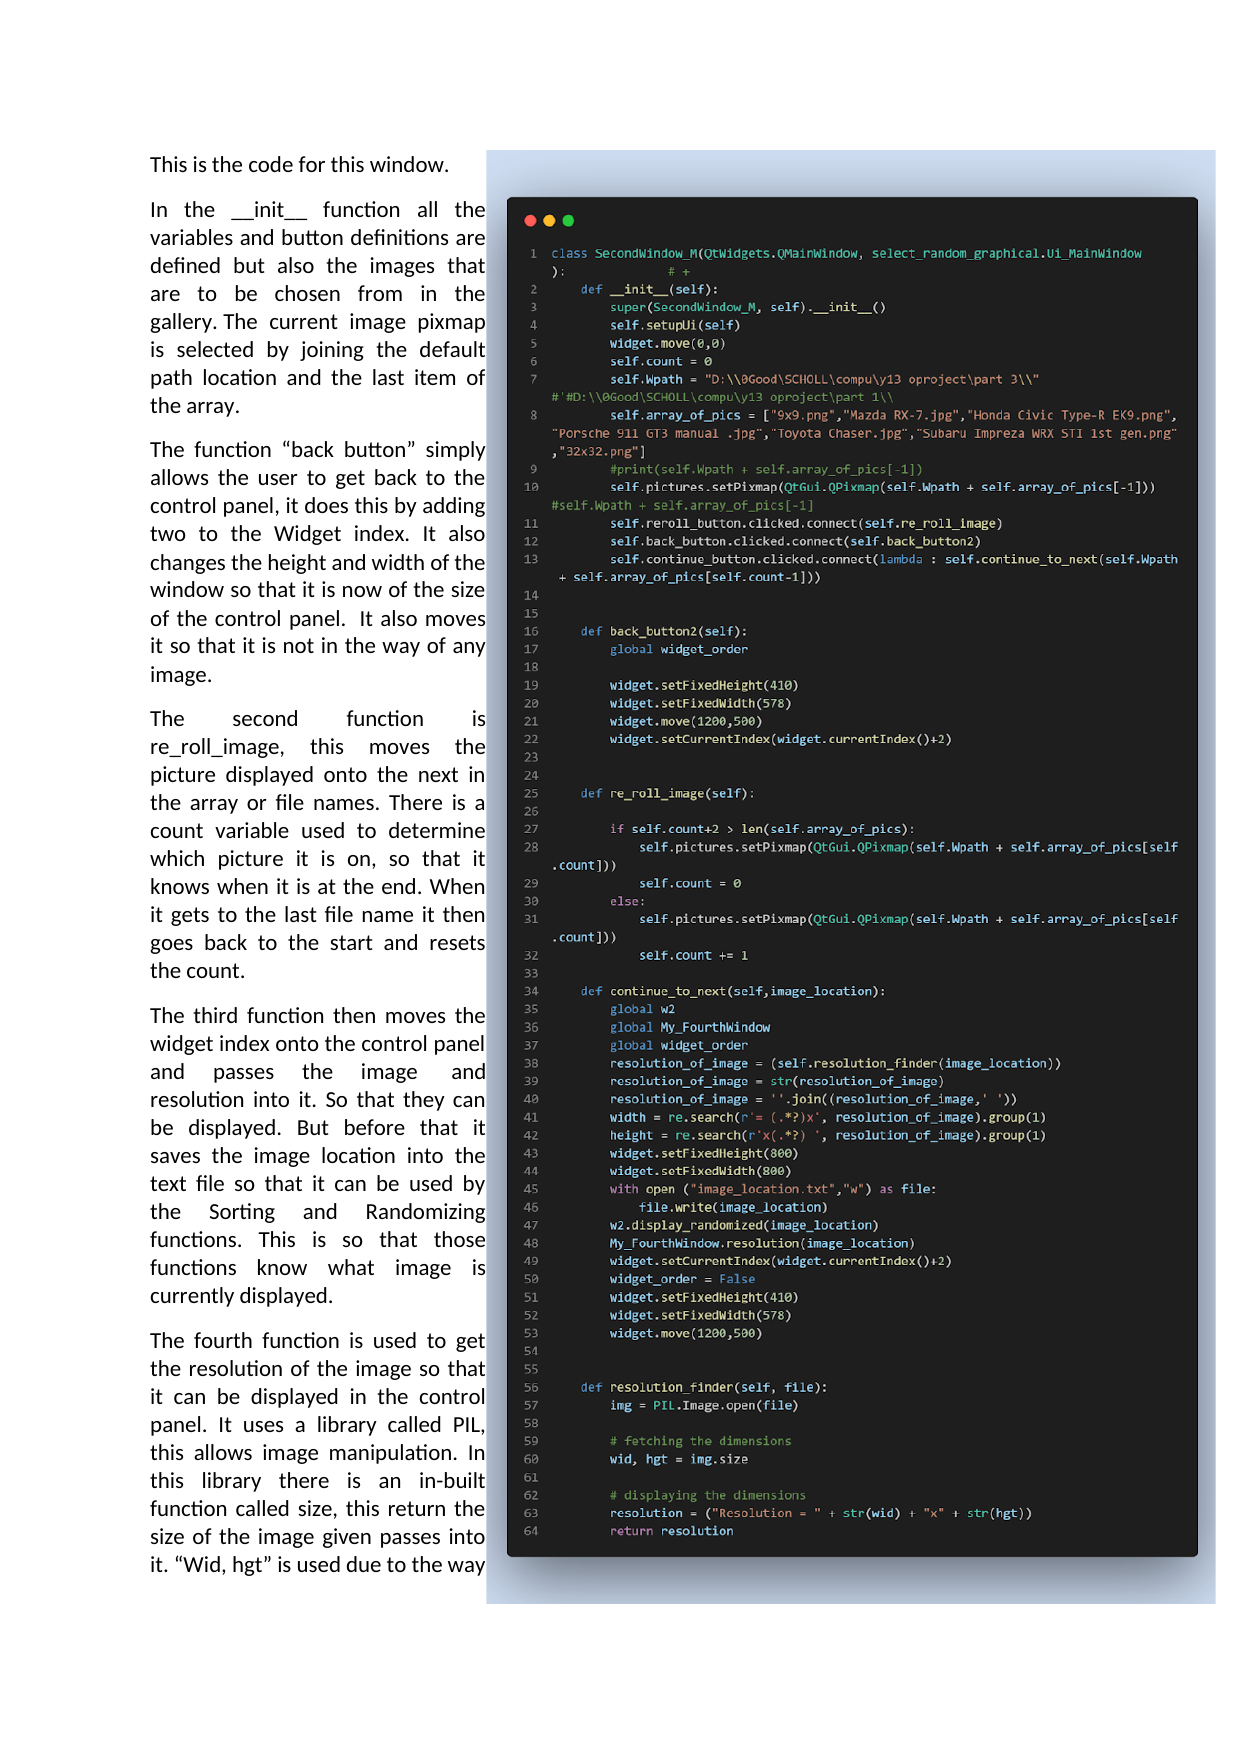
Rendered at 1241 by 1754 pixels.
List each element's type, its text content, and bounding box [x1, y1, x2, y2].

text The function “back button” simply allows the user to get back to the control panel, it does this by adding two to the Widget index. It also changes the height and width of the window so that it is now of the size of the control panel. It also moves it so that it is not in the way of any image. [150, 436, 486, 688]
text The second function is re_roll_image, this moves the picture displayed onto the next in the array or file names. There is a count variable used to determine which picture it is on, so that it knows when it is at the end. When it gets to the last file name it then goes back to the start and resets the count. [150, 704, 486, 984]
text This is the code for this window. [150, 150, 486, 178]
text The third function then moves the widget index onto the control panel and passes the image and resolution into it. So that they can be displayed. But before that it saves the image location into the text file so that it can be used by the Sorting and Randomizing functions. This is so that those functions know what image is currently displayed. [150, 1001, 486, 1309]
text In the __init__ function all the variables and button definitions are defined but also the images that are to be chosen from in the gallery. The current image pixmap is selected by joining the default path location and the last item of the array. [150, 195, 486, 419]
text The fourth function is used to get the resolution of the image so that it can be displayed in the control panel. It uses a library called PIL, this allows image manipulation. In this library there is an in-built function called size, this return the size of the image given passes into it. “Wid, hgt” is used due to the way [150, 1326, 486, 1578]
